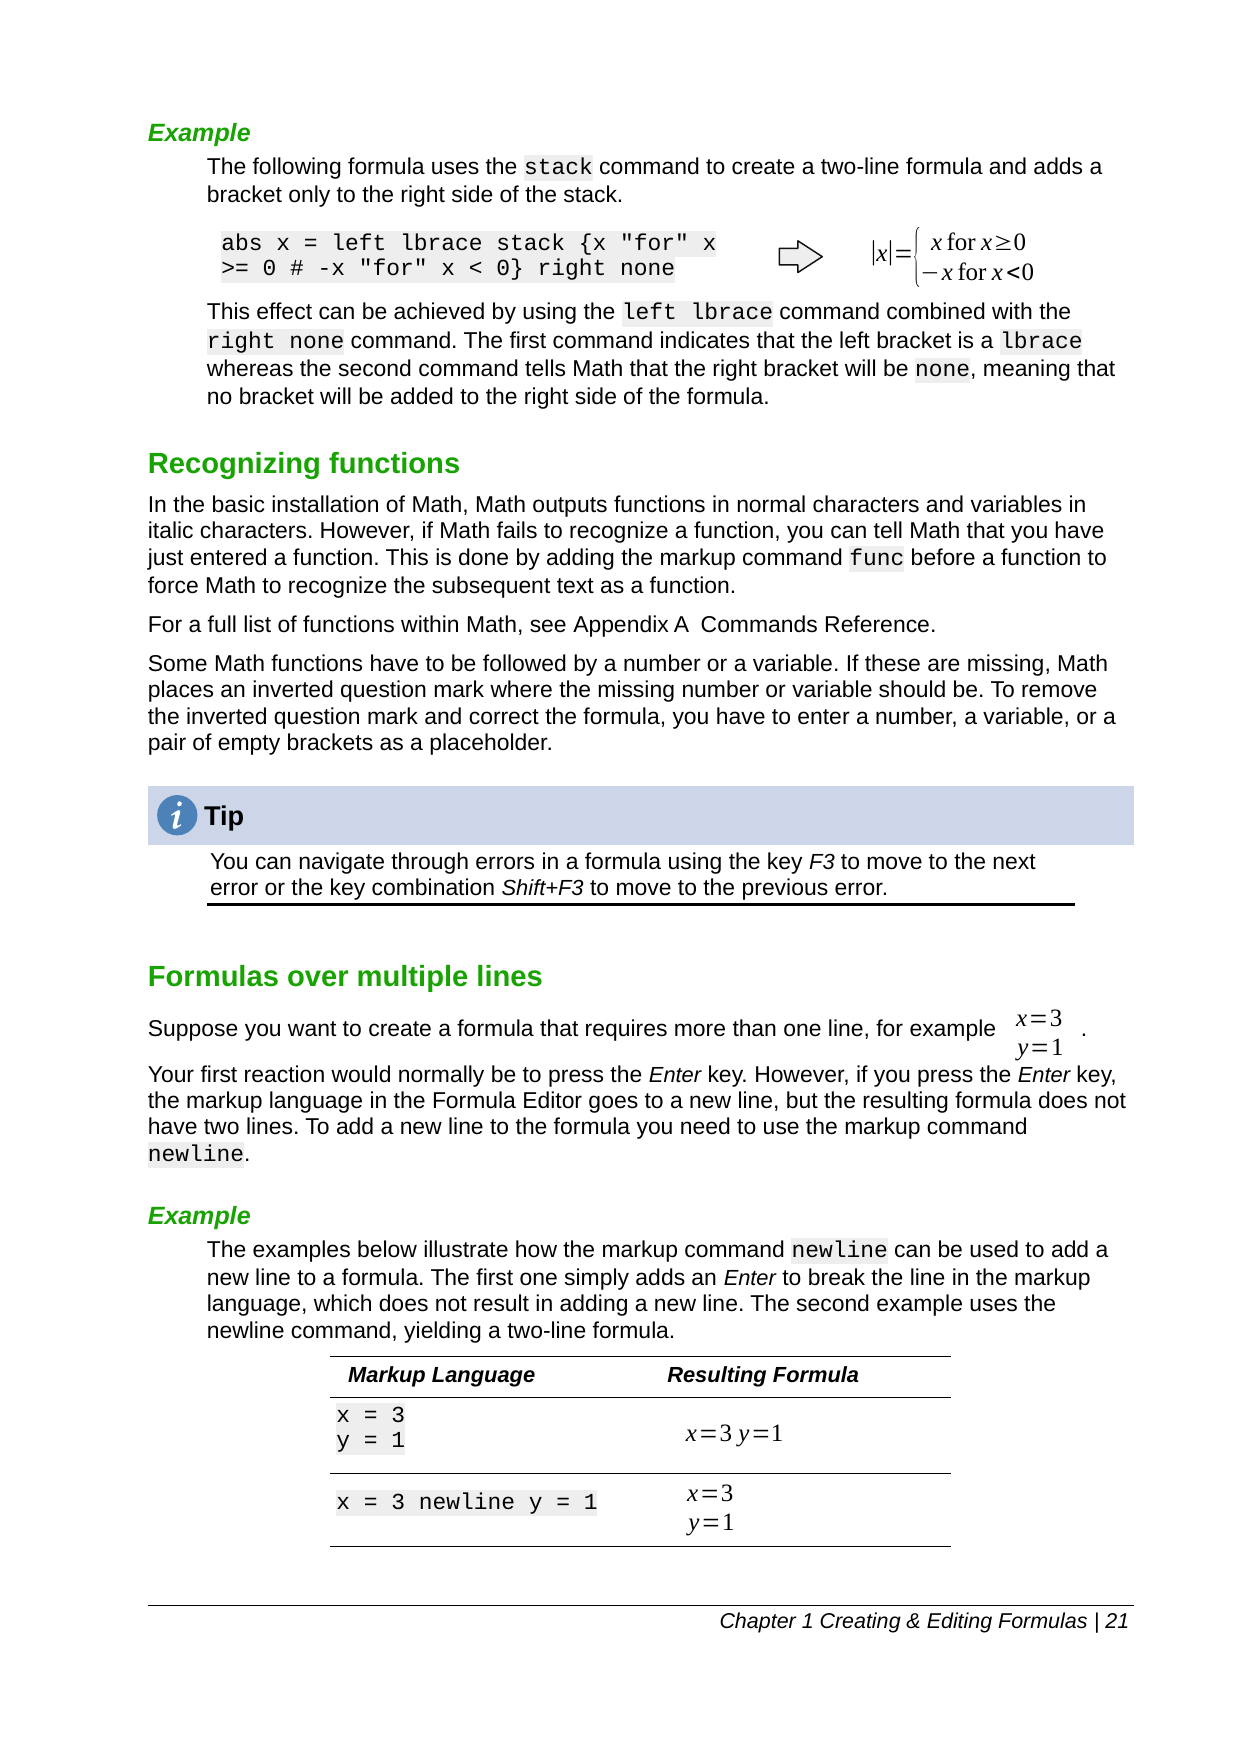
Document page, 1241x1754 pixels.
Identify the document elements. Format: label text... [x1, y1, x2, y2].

table_cell x = 3 y = 1 [330, 1398, 649, 1473]
table_header abs x = left lbrace stack {x "for" x >= 0 # -x "for" x < 0} right none [204, 220, 762, 298]
subtitle Recognizing functions [148, 446, 1134, 479]
text Suppose you want to create a formula that requires more than one line, for example. Your first reaction would normally be to press the Enter key. However, if you press the Enter key, the markup language in the Formula Editor goes to a new line, but the resulting formula does not have two lines. To add a new line to the formula you need to use the markup command newline. [148, 1004, 1134, 1168]
text This effect can be achieved by using the left lbrace command combined with the right none command. The first command indicates that the left bracket is a lbrace whereas the second command tells Math that the right bracket will be none, meaning that no bracket will be added to the right side of the formula. [207, 298, 1134, 410]
text You can navigate through errors in a formula using the key F3 to move to the next error or the key combination Shift+F3 to move to the previous error. [207, 845, 1075, 903]
text The following formula uses the stack command to create a two-line formula and adds a bracket only to the right side of the stack. [207, 153, 1134, 207]
text Some Math functions have to be followed by a number or a variable. If these are missing, Math places an inverted question mark where the missing number or variable should be. To remove the inverted question mark and correct the formula, you have to enter a number, a variable, or a pair of empty brackets as a placeholder. [148, 650, 1134, 755]
table_header [833, 220, 1078, 298]
subtitle Example [148, 1201, 1134, 1230]
text The examples below illustrate how the markup command newline can be used to add a new line to a formula. The first one simply adds an Enter to break the line in the markup language, which does not result in adding a new line. The second example uses the newline command, yielding a two-line formula. [207, 1236, 1134, 1343]
text In the basic installation of Math, Math outputs functions in normal characters and variables in italic characters. However, if Math fails to recognize a function, you can tell Math that you have just entered a function. This is done by adding the markup command func before a function to force Math to recognize the subsequent text as a function. [148, 491, 1134, 598]
table_header Markup Language [330, 1357, 649, 1397]
text For a full list of functions within Math, see Appendix A Commands Reference. [148, 611, 1134, 637]
table_header [762, 220, 833, 298]
subtitle Tip [148, 786, 1134, 845]
table_cell x = 3 newline y = 1 [330, 1474, 649, 1546]
subtitle Formulas over multiple lines [148, 959, 1134, 992]
table_header Resulting Formula [650, 1357, 951, 1397]
table_cell [650, 1474, 951, 1546]
table_cell [650, 1398, 951, 1473]
subtitle Example [148, 118, 1134, 147]
